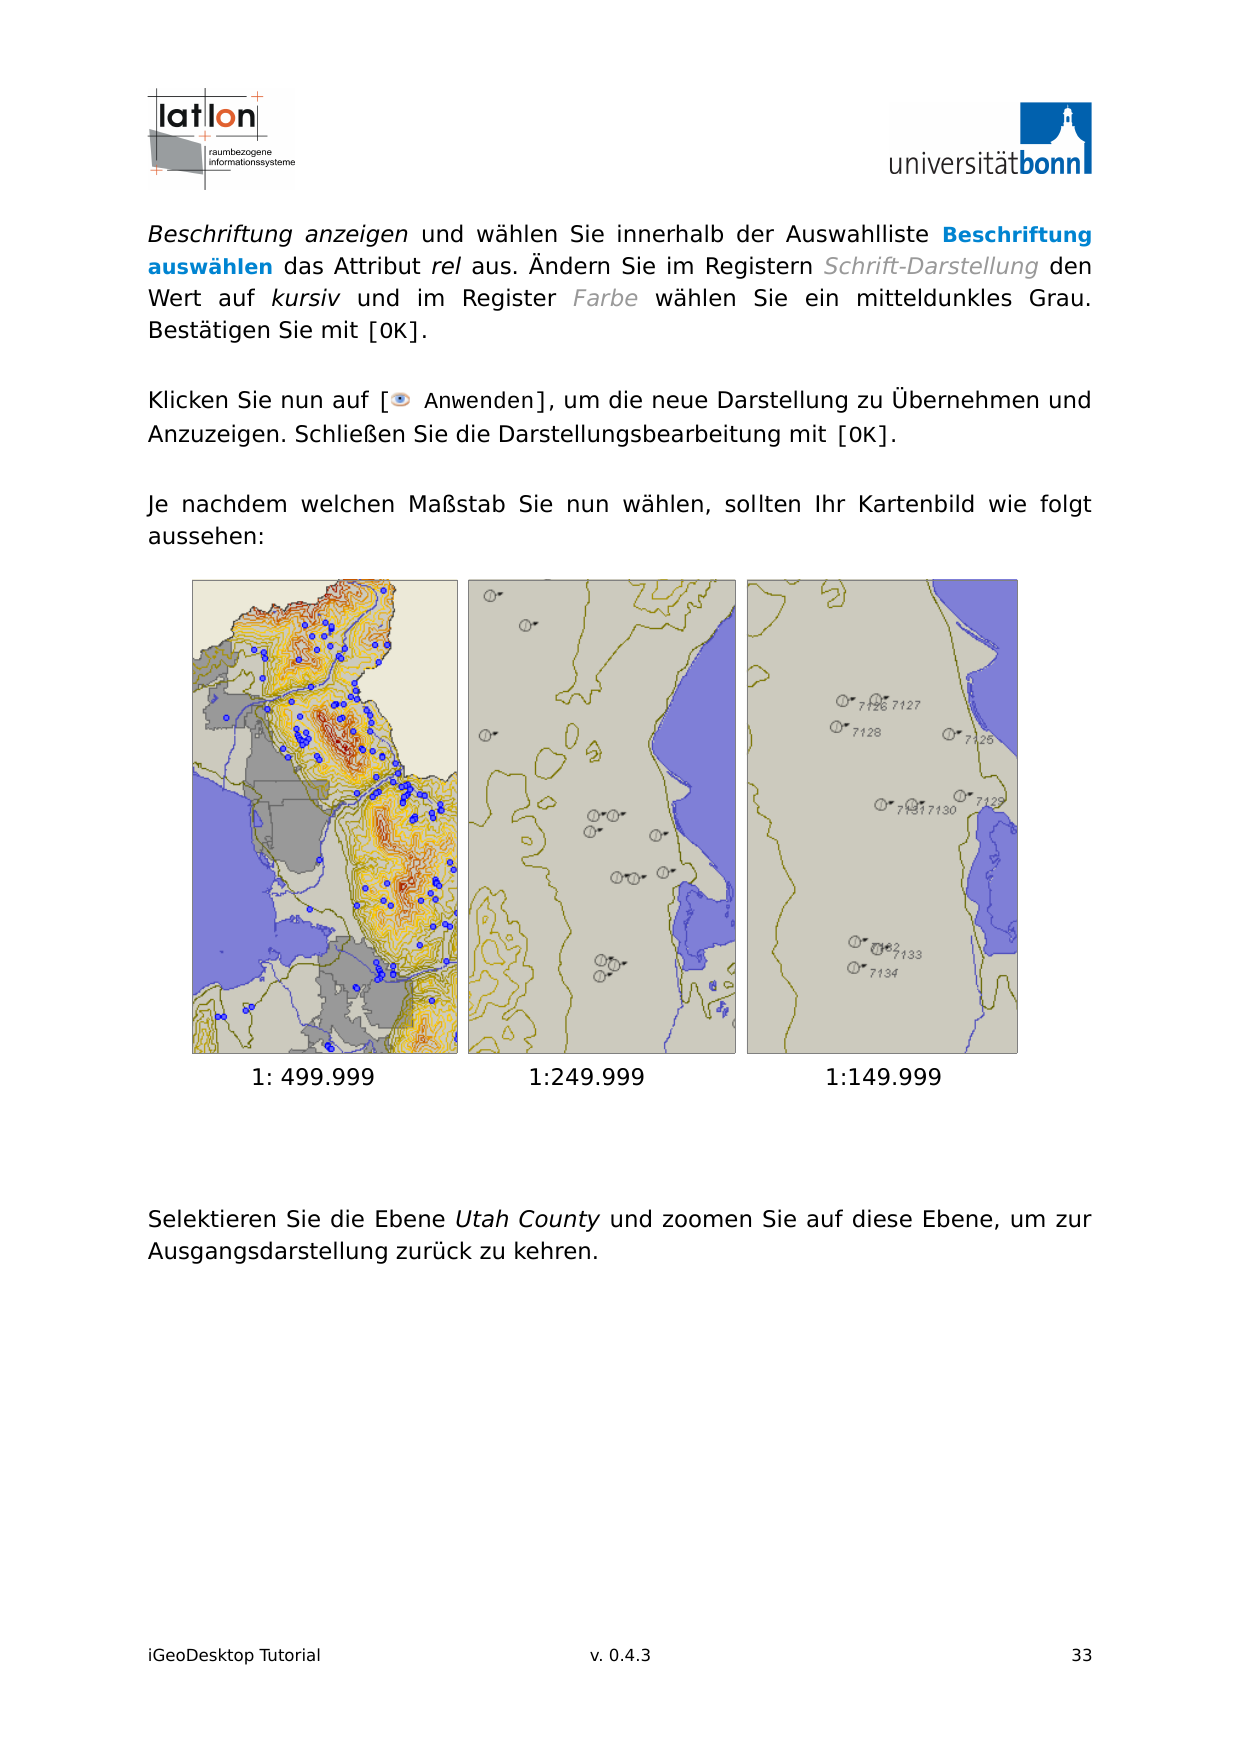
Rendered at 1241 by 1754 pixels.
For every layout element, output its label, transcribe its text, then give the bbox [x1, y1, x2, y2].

picture [390, 390, 410, 409]
picture [889, 102, 1093, 174]
picture [469, 581, 735, 1053]
text Je nachdem welchen Maßstab Sie nun wählen, sollten Ihr Kartenbild wie folgt aussehen: [148, 492, 1092, 550]
table_cell 1: 499.999 [186, 1058, 463, 1119]
text Klicken Sie nun auf [ Anwenden], um die neue Darstellung zu Übernehmen und Anzuzeigen. Schließen Sie die Darstellungsbearbeitung mit [OK]. [148, 388, 1092, 449]
table_header [186, 574, 463, 1058]
text Selektieren Sie die Ebene Utah County und zoomen Sie auf diese Ebene, um zur Ausgangsdarstellung zurück zu kehren. [148, 1206, 1092, 1264]
table_header [741, 574, 1026, 1058]
picture [748, 581, 1017, 1053]
picture [147, 88, 295, 190]
table_cell 1:149.999 [741, 1058, 1026, 1119]
table_cell 1:249.999 [463, 1058, 741, 1119]
text Beschriftung anzeigen und wählen Sie innerhalb der Auswahlliste Beschriftung auswählen das Attribut rel aus. Ändern Sie im Registern Schrift-Darstellung den Wert auf kursiv und im Register Farbe wählen Sie ein mitteldunkles Grau. Bestätigen Sie mit [OK]. [148, 221, 1092, 345]
table_header [463, 574, 741, 1058]
picture [193, 581, 457, 1053]
